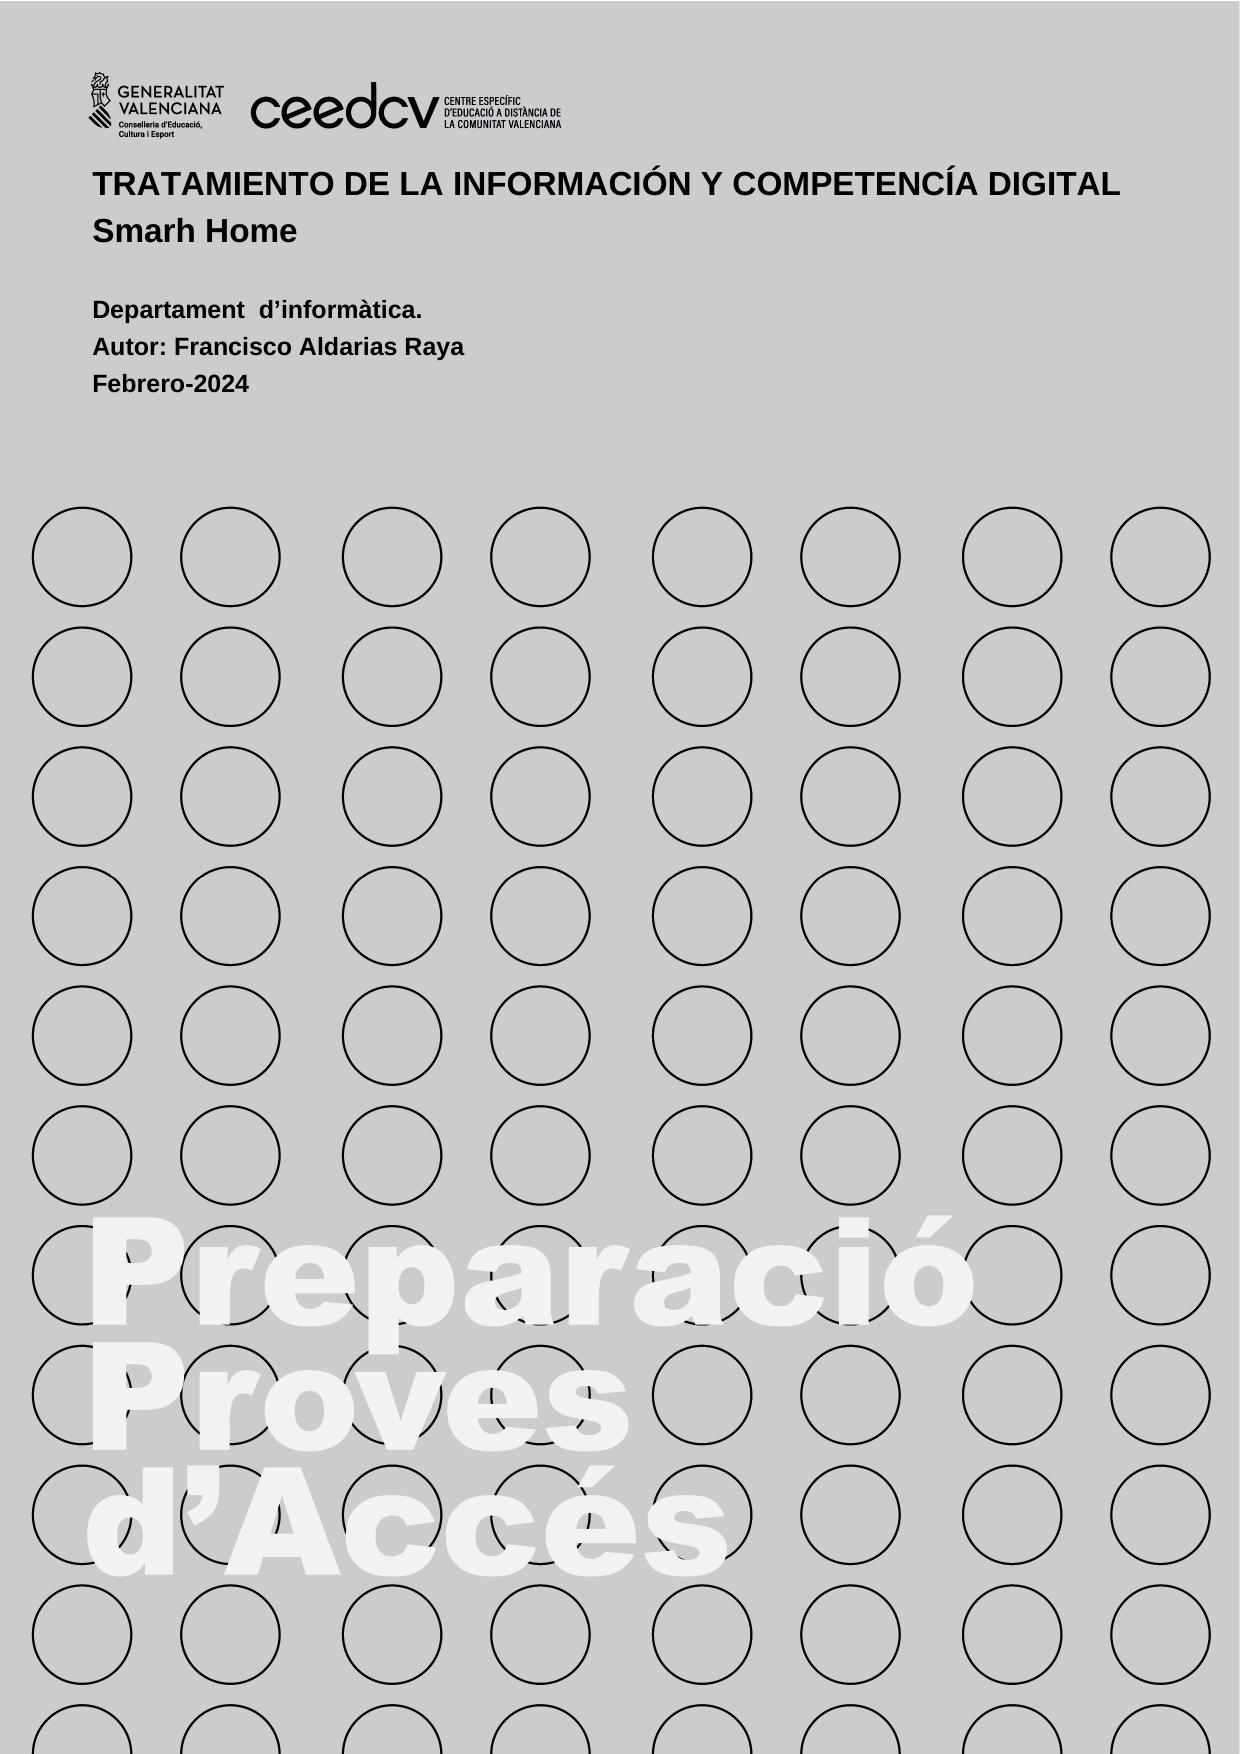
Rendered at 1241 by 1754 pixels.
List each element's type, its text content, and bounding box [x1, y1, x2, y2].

picture [0, 1, 1240, 1754]
text TRATAMIENTO DE LA INFORMACIÓN Y COMPETENCÍA DIGITAL [92, 164, 1185, 203]
text Smarh Home [92, 211, 1185, 249]
text Autor: Francisco Aldarias Raya [92, 332, 1185, 361]
text Febrero-2024 [92, 369, 1185, 398]
text Departament d’informàtica. [92, 295, 1185, 323]
